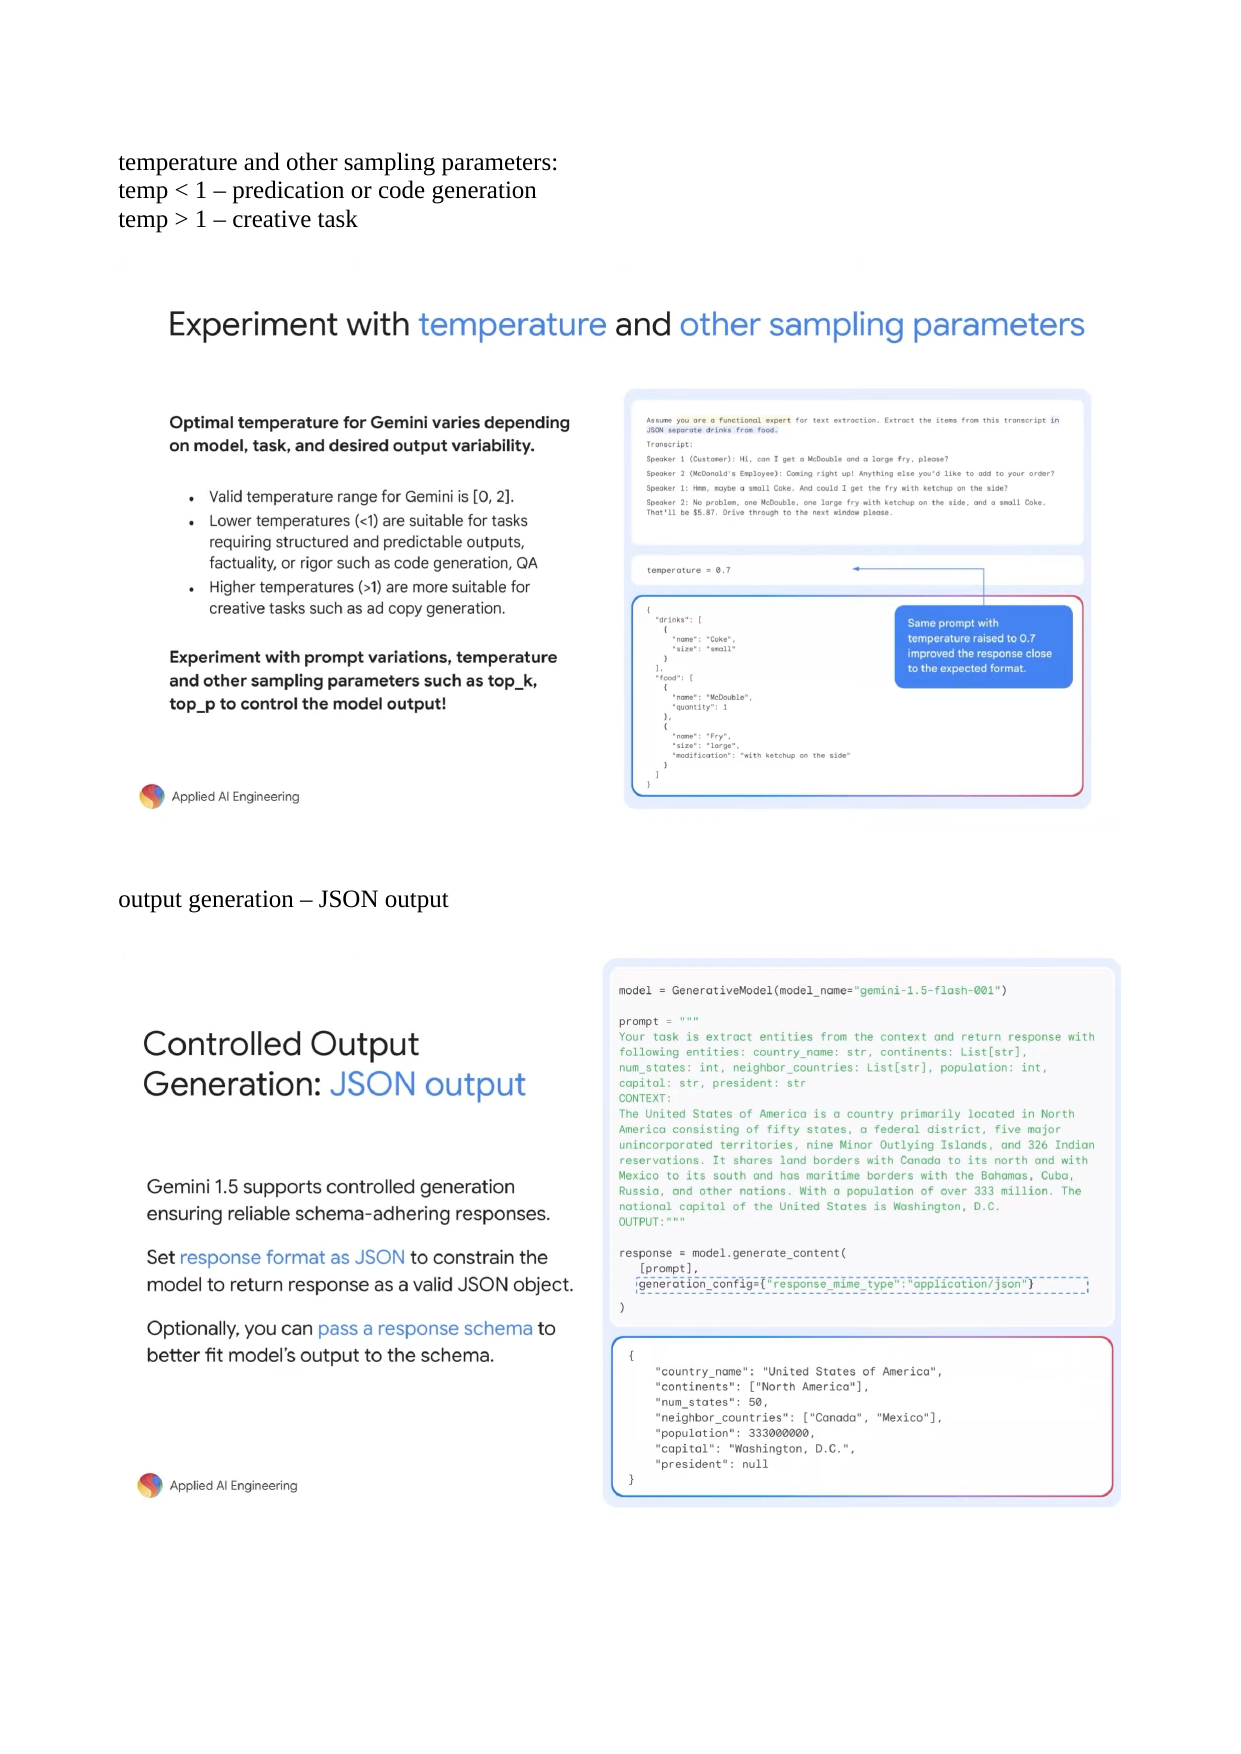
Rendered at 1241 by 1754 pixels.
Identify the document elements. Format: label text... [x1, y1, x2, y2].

picture [116, 950, 1121, 1516]
picture [118, 261, 1123, 827]
text output generation – JSON output [118, 827, 1122, 1630]
text temperature and other sampling parameters: temp < 1 – predication or code generation [118, 118, 1122, 204]
text temp > 1 – creative task [118, 204, 1122, 233]
